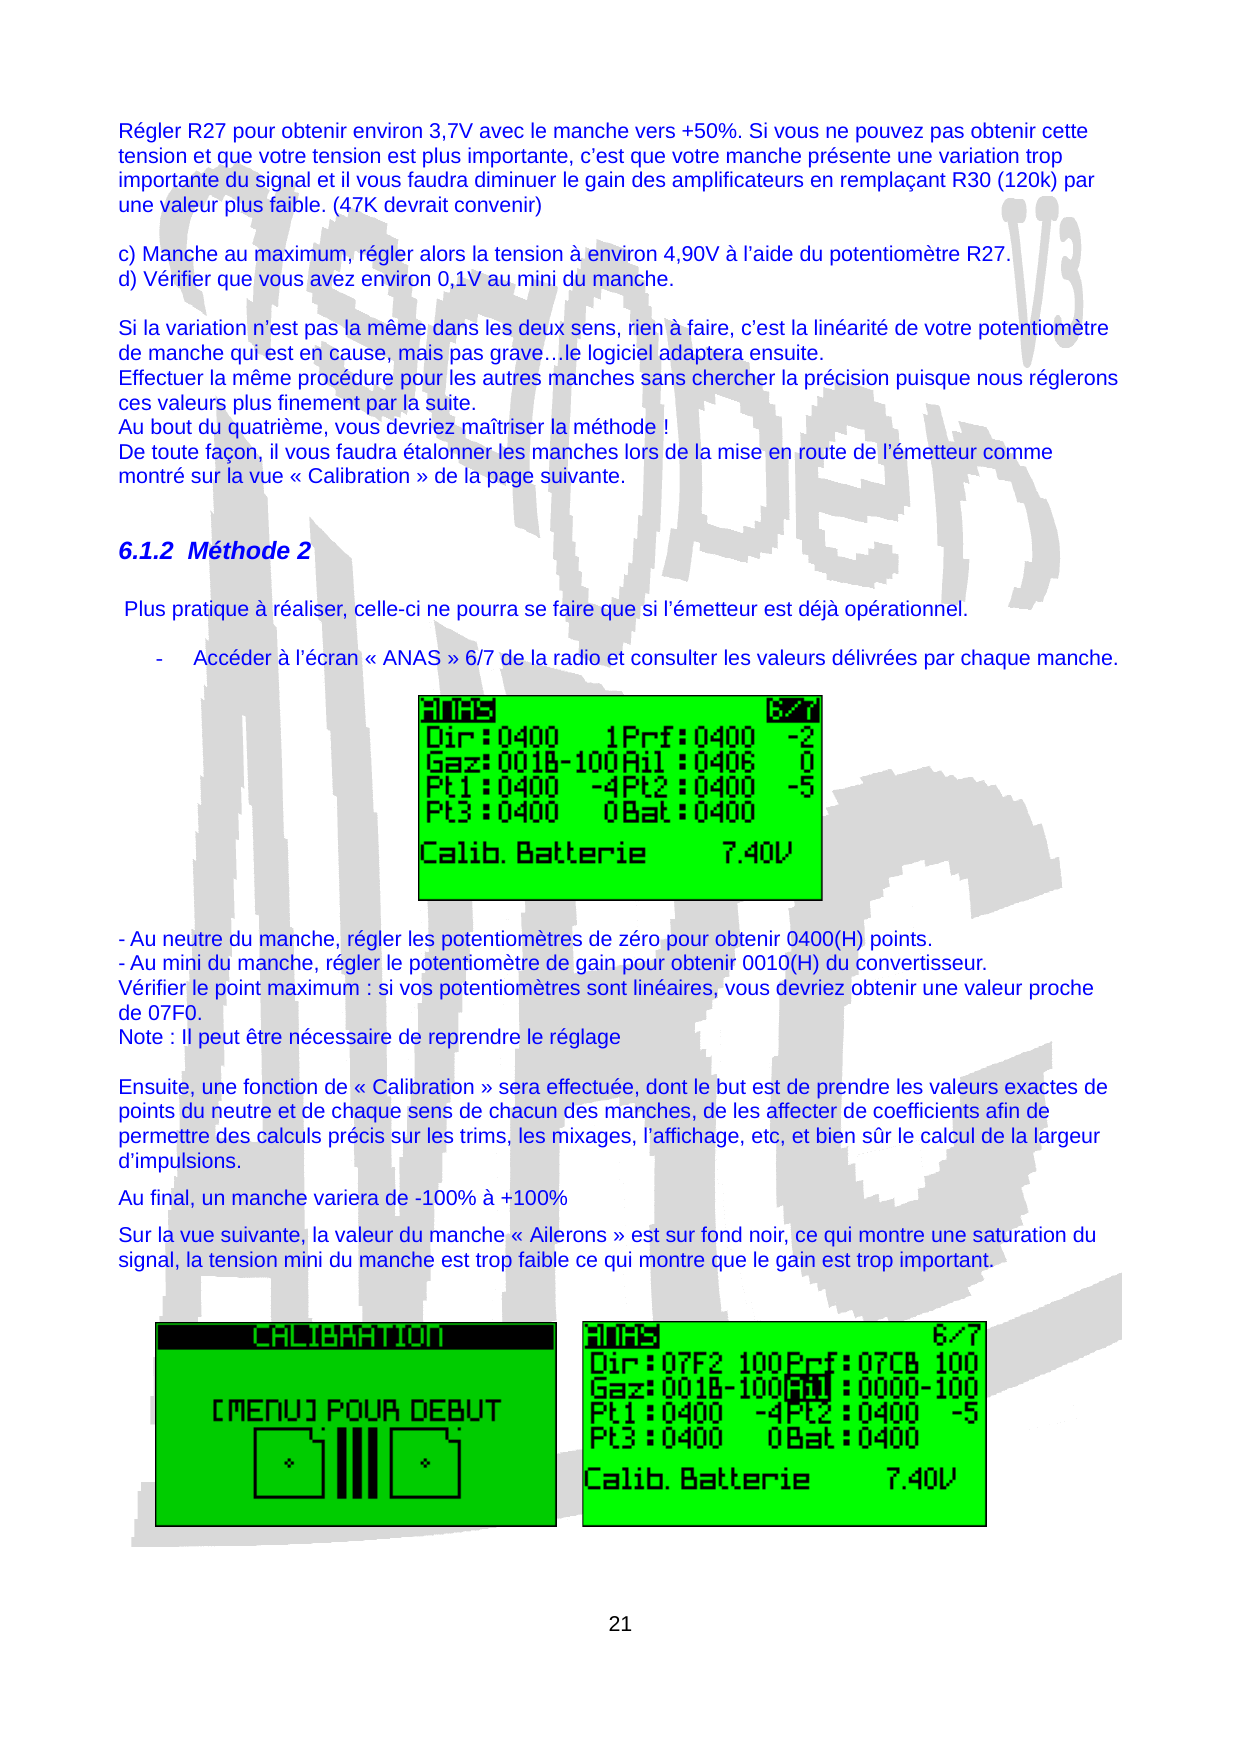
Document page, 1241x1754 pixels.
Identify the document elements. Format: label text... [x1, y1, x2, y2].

text Si la variation n’est pas la même dans les deux sens, rien à faire, c’est la linéarité de votre potentiomètre de manche qui est en cause, mais pas grave…le logiciel adaptera ensuite. [118, 316, 1122, 365]
text Régler R27 pour obtenir environ 3,7V avec le manche vers +50%. Si vous ne pouvez pas obtenir cette tension et que votre tension est plus importante, c’est que votre manche présente une variation trop importante du signal et il vous faudra diminuer le gain des amplificateurs en remplaçant R30 (120k) par une valeur plus faible. (47K devrait convenir) [118, 118, 1122, 217]
picture [418, 695, 823, 901]
text - Au mini du manche, régler le potentiomètre de gain pour obtenir 0010(H) du convertisseur. [118, 951, 1122, 975]
text Effectuer la même procédure pour les autres manches sans chercher la précision puisque nous réglerons ces valeurs plus finement par la suite. [118, 365, 1122, 414]
text Vérifier le point maximum : si vos potentiomètres sont linéaires, vous devriez obtenir une valeur proche de 07F0. [118, 975, 1122, 1024]
picture [155, 1322, 557, 1527]
text Au final, un manche variera de -100% à +100% [118, 1185, 1122, 1210]
text Plus pratique à réaliser, celle-ci ne pourra se faire que si l’émetteur est déjà opérationnel. [118, 596, 1122, 621]
text c) Manche au maximum, régler alors la tension à environ 4,90V à l’aide du potentiomètre R27. [118, 242, 1122, 266]
list Accéder à l’écran « ANAS » 6/7 de la radio et consulter les valeurs délivrées par chaque manche. [156, 645, 1122, 670]
text d) Vérifier que vous avez environ 0,1V au mini du manche. [118, 266, 1122, 291]
text - Au neutre du manche, régler les potentiomètres de zéro pour obtenir 0400(H) points. [118, 926, 1122, 951]
text Sur la vue suivante, la valeur du manche « Ailerons » est sur fond noir, ce qui montre une saturation du signal, la tension mini du manche est trop faible ce qui montre que le gain est trop important. [118, 1222, 1122, 1272]
text Note : Il peut être nécessaire de reprendre le réglage [118, 1024, 1122, 1049]
picture [582, 1321, 987, 1527]
subtitle 6.1.2 Méthode 2 [118, 536, 1122, 565]
text De toute façon, il vous faudra étalonner les manches lors de la mise en route de l’émetteur comme montré sur la vue « Calibration » de la page suivante. [118, 439, 1122, 488]
text Au bout du quatrième, vous devriez maîtriser la méthode ! [118, 414, 1122, 439]
text Ensuite, une fonction de « Calibration » sera effectuée, dont le but est de prendre les valeurs exactes de points du neutre et de chaque sens de chacun des manches, de les affecter de coefficients afin de permettre des calculs précis sur les trims, les mixages, l’affichage, etc, et bien sûr le calcul de la largeur d’impulsions. [118, 1074, 1122, 1173]
